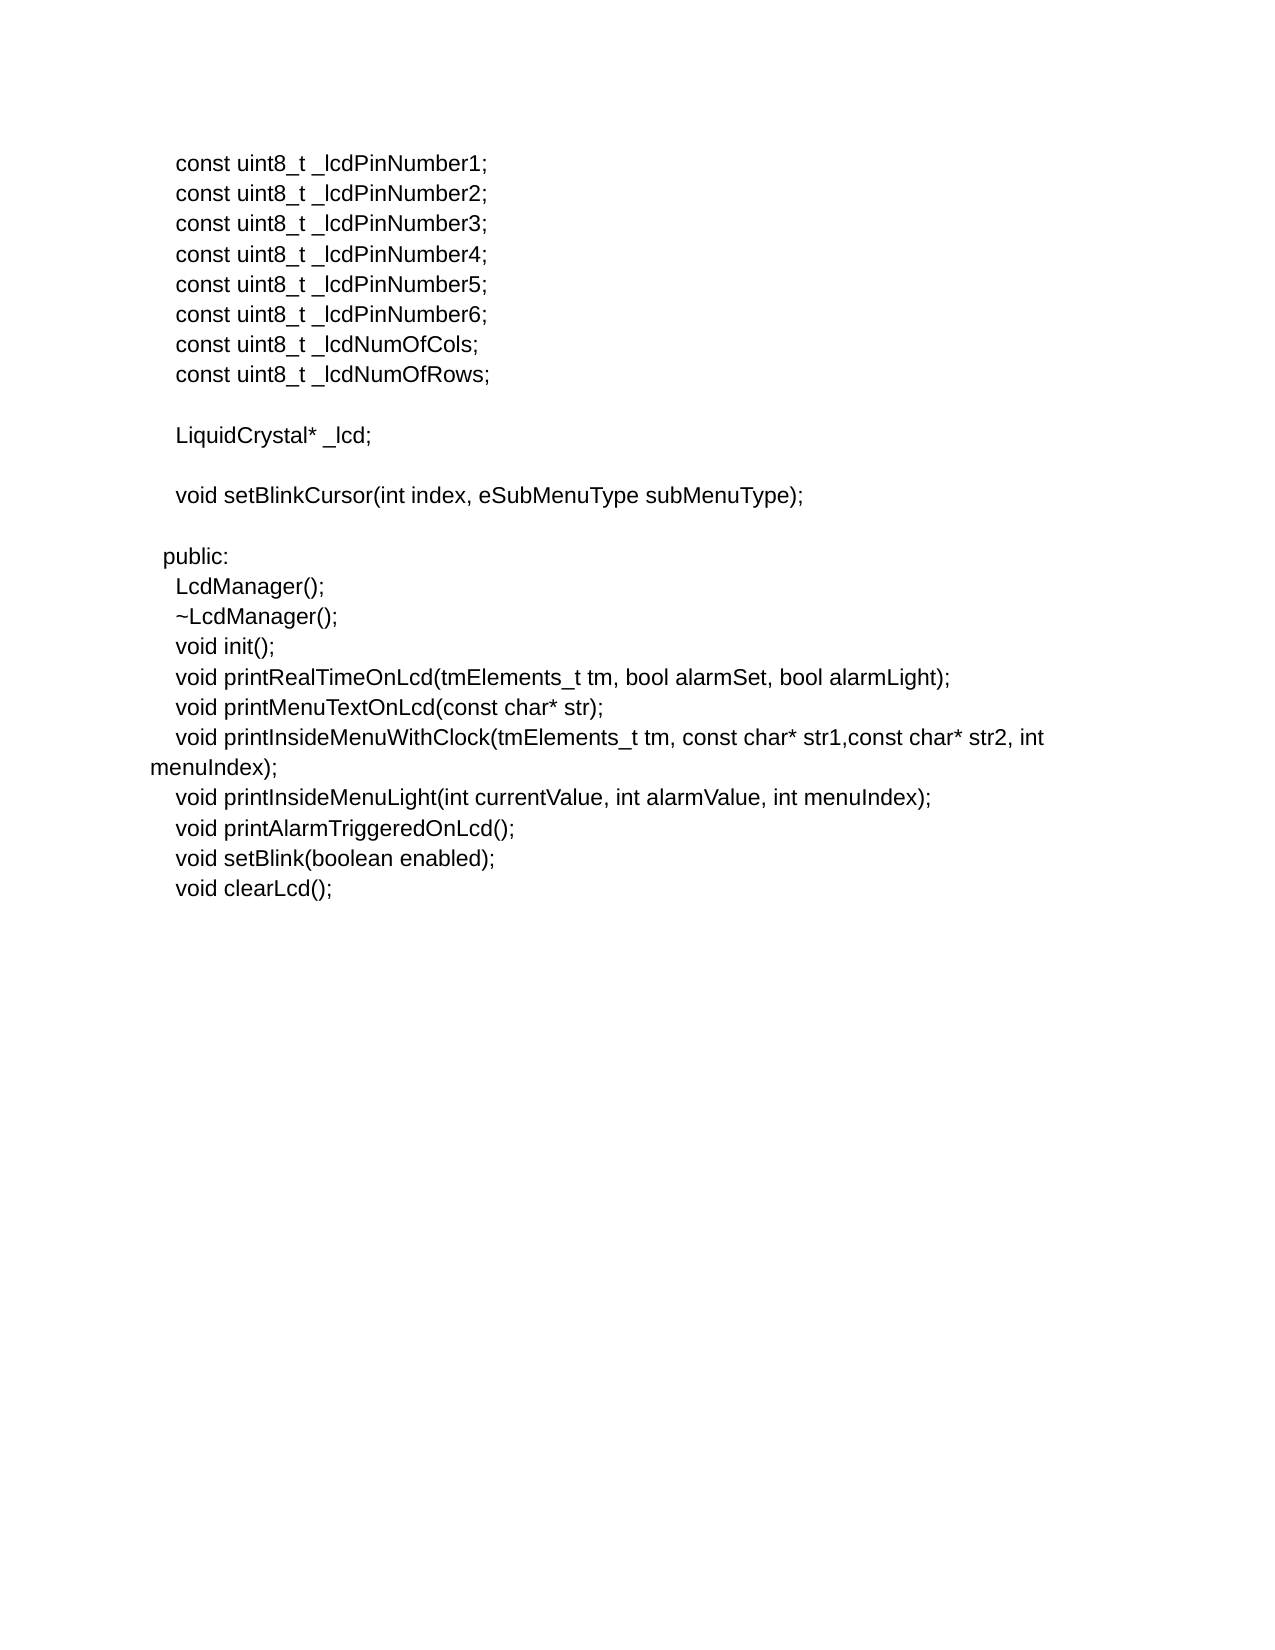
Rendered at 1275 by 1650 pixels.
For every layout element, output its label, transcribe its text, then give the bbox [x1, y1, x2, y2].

text LcdManager(); [150, 573, 1125, 599]
text const uint8_t _lcdNumOfRows; [150, 361, 1125, 388]
text void clearLcd(); [150, 875, 1125, 901]
text const uint8_t _lcdPinNumber5; [150, 271, 1125, 297]
text const uint8_t _lcdPinNumber4; [150, 241, 1125, 267]
text LiquidCrystal* _lcd; [150, 422, 1125, 448]
text const uint8_t _lcdPinNumber6; [150, 301, 1125, 327]
text const uint8_t _lcdPinNumber1; [150, 150, 1125, 176]
text void init(); [150, 633, 1125, 660]
text const uint8_t _lcdNumOfCols; [150, 331, 1125, 358]
text const uint8_t _lcdPinNumber3; [150, 210, 1125, 237]
text void setBlinkCursor(int index, eSubMenuType subMenuType); [150, 482, 1125, 509]
text void setBlink(boolean enabled); [150, 845, 1125, 871]
text public: [150, 543, 1125, 569]
text void printInsideMenuWithClock(tmElements_t tm, const char* str1,const char* str2, int menuIndex); [150, 724, 1125, 781]
text const uint8_t _lcdPinNumber2; [150, 180, 1125, 207]
text void printAlarmTriggeredOnLcd(); [150, 814, 1125, 841]
text ~LcdManager(); [150, 603, 1125, 629]
text void printMenuTextOnLcd(const char* str); [150, 694, 1125, 720]
text void printInsideMenuLight(int currentValue, int alarmValue, int menuIndex); [150, 784, 1125, 811]
text void printRealTimeOnLcd(tmElements_t tm, bool alarmSet, bool alarmLight); [150, 663, 1125, 690]
